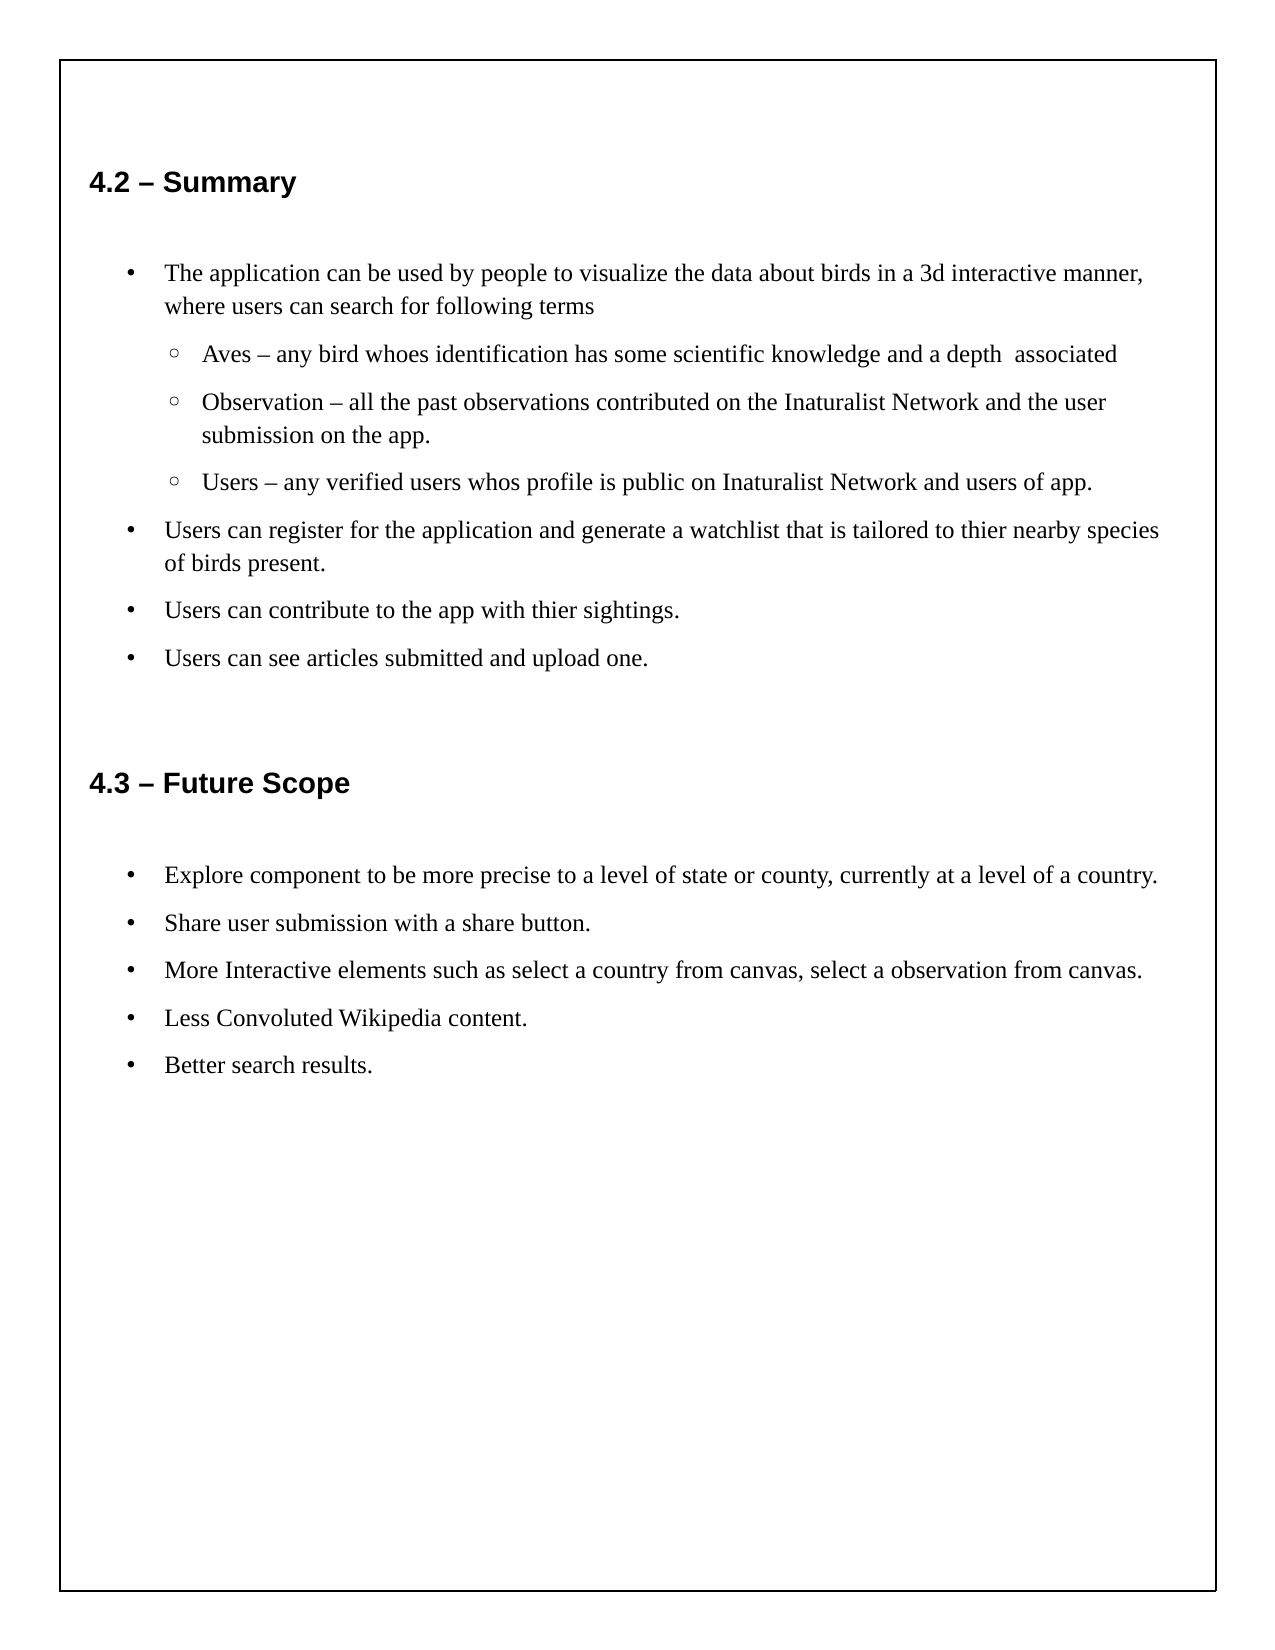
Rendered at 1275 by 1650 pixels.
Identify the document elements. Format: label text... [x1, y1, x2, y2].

list Explore component to be more precise to a level of state or county, currently at a level of a country. [127, 860, 1186, 889]
list The application can be used by people to visualize the data about birds in a 3d interactive manner, where users can search for following terms [127, 258, 1186, 320]
list Users can register for the application and generate a watchlist that is tailored to thier nearby species of birds present. [127, 515, 1186, 577]
list Users – any verified users whos profile is public on Inaturalist Network and users of app. [164, 467, 1186, 496]
list Users can contribute to the app with thier sightings. [127, 596, 1186, 624]
list Less Convoluted Wikipedia content. [127, 1003, 1186, 1032]
subtitle 4.2 – Summary [89, 164, 1186, 198]
list Aves – any bird whoes identification has some scientific knowledge and a depth associated [164, 339, 1186, 368]
list Share user submission with a share button. [127, 908, 1186, 936]
list Observation – all the past observations contributed on the Inaturalist Network and the user submission on the app. [164, 387, 1186, 448]
list Better search results. [127, 1050, 1186, 1079]
list Users can see articles submitted and upload one. [127, 643, 1186, 672]
subtitle 4.3 – Future Scope [89, 766, 1186, 800]
list More Interactive elements such as select a country from canvas, select a observation from canvas. [127, 955, 1186, 984]
